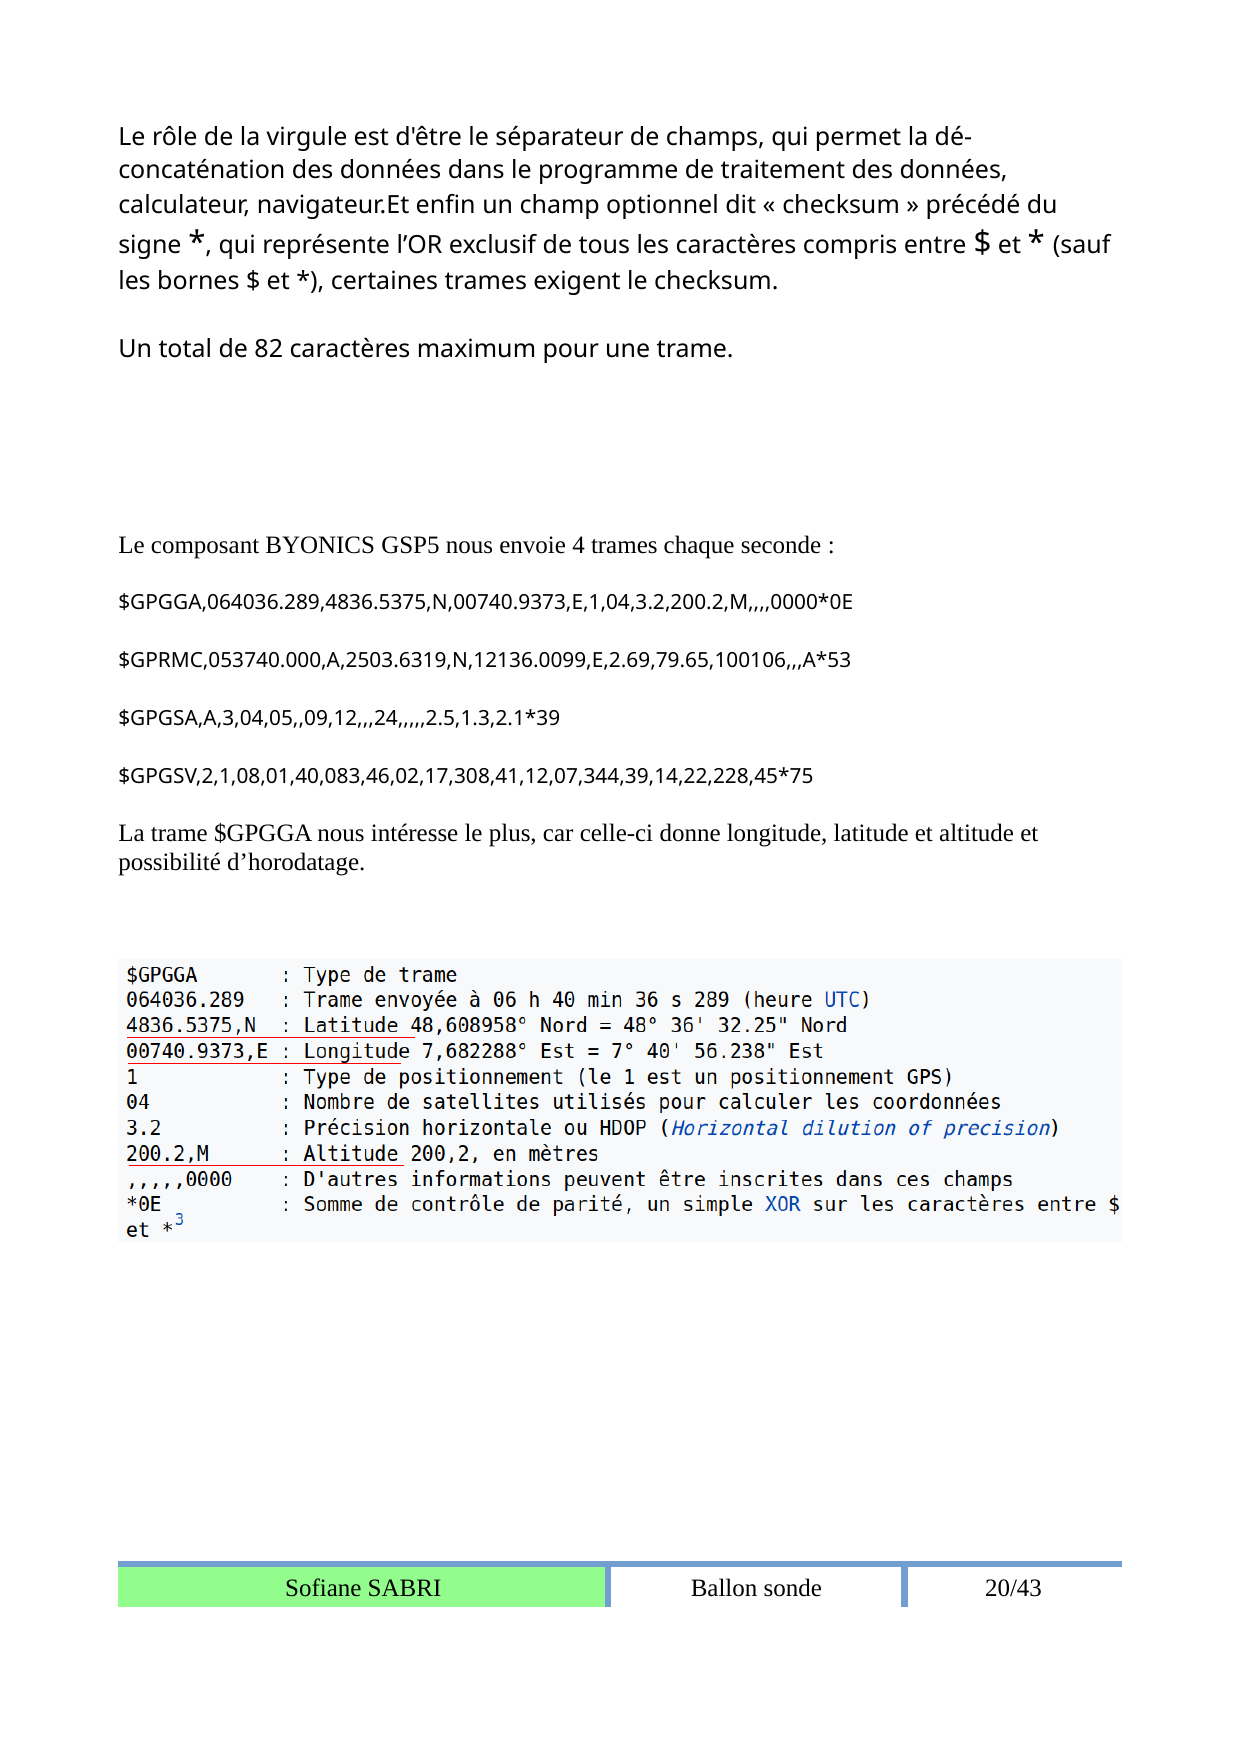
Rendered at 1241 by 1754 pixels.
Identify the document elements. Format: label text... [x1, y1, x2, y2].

text Le composant BYONICS GSP5 nous envoie 4 trames chaque seconde : [118, 530, 1122, 558]
text $GPRMC,053740.000,A,2503.6319,N,12136.0099,E,2.69,79.65,100106,,,A*53 [118, 645, 1122, 673]
text $GPGSV,2,1,08,01,40,083,46,02,17,308,41,12,07,344,39,14,22,228,45*75 [118, 761, 1122, 789]
text $GPGSA,A,3,04,05,,09,12,,,24,,,,,2.5,1.3,2.1*39 [118, 703, 1122, 731]
text $GPGGA,064036.289,4836.5375,N,00740.9373,E,1,04,3.2,200.2,M,,,,0000*0E [118, 587, 1122, 616]
picture [118, 959, 1123, 1242]
text Le rôle de la virgule est d'être le séparateur de champs, qui permet la dé-concaténation des données dans le programme de traitement des données, calculateur, navigateur.Et enfin un champ optionnel dit « checksum » précédé du signe *, qui représente l’OR exclusif de tous les caractères compris entre $ et * (sauf les bornes $ et *), certaines trames exigent le checksum. [118, 118, 1122, 297]
text La trame $GPGGA nous intéresse le plus, car celle-ci donne longitude, latitude et altitude et possibilité d’horodatage. [118, 818, 1122, 876]
text Un total de 82 caractères maximum pour une trame. [118, 331, 1122, 365]
